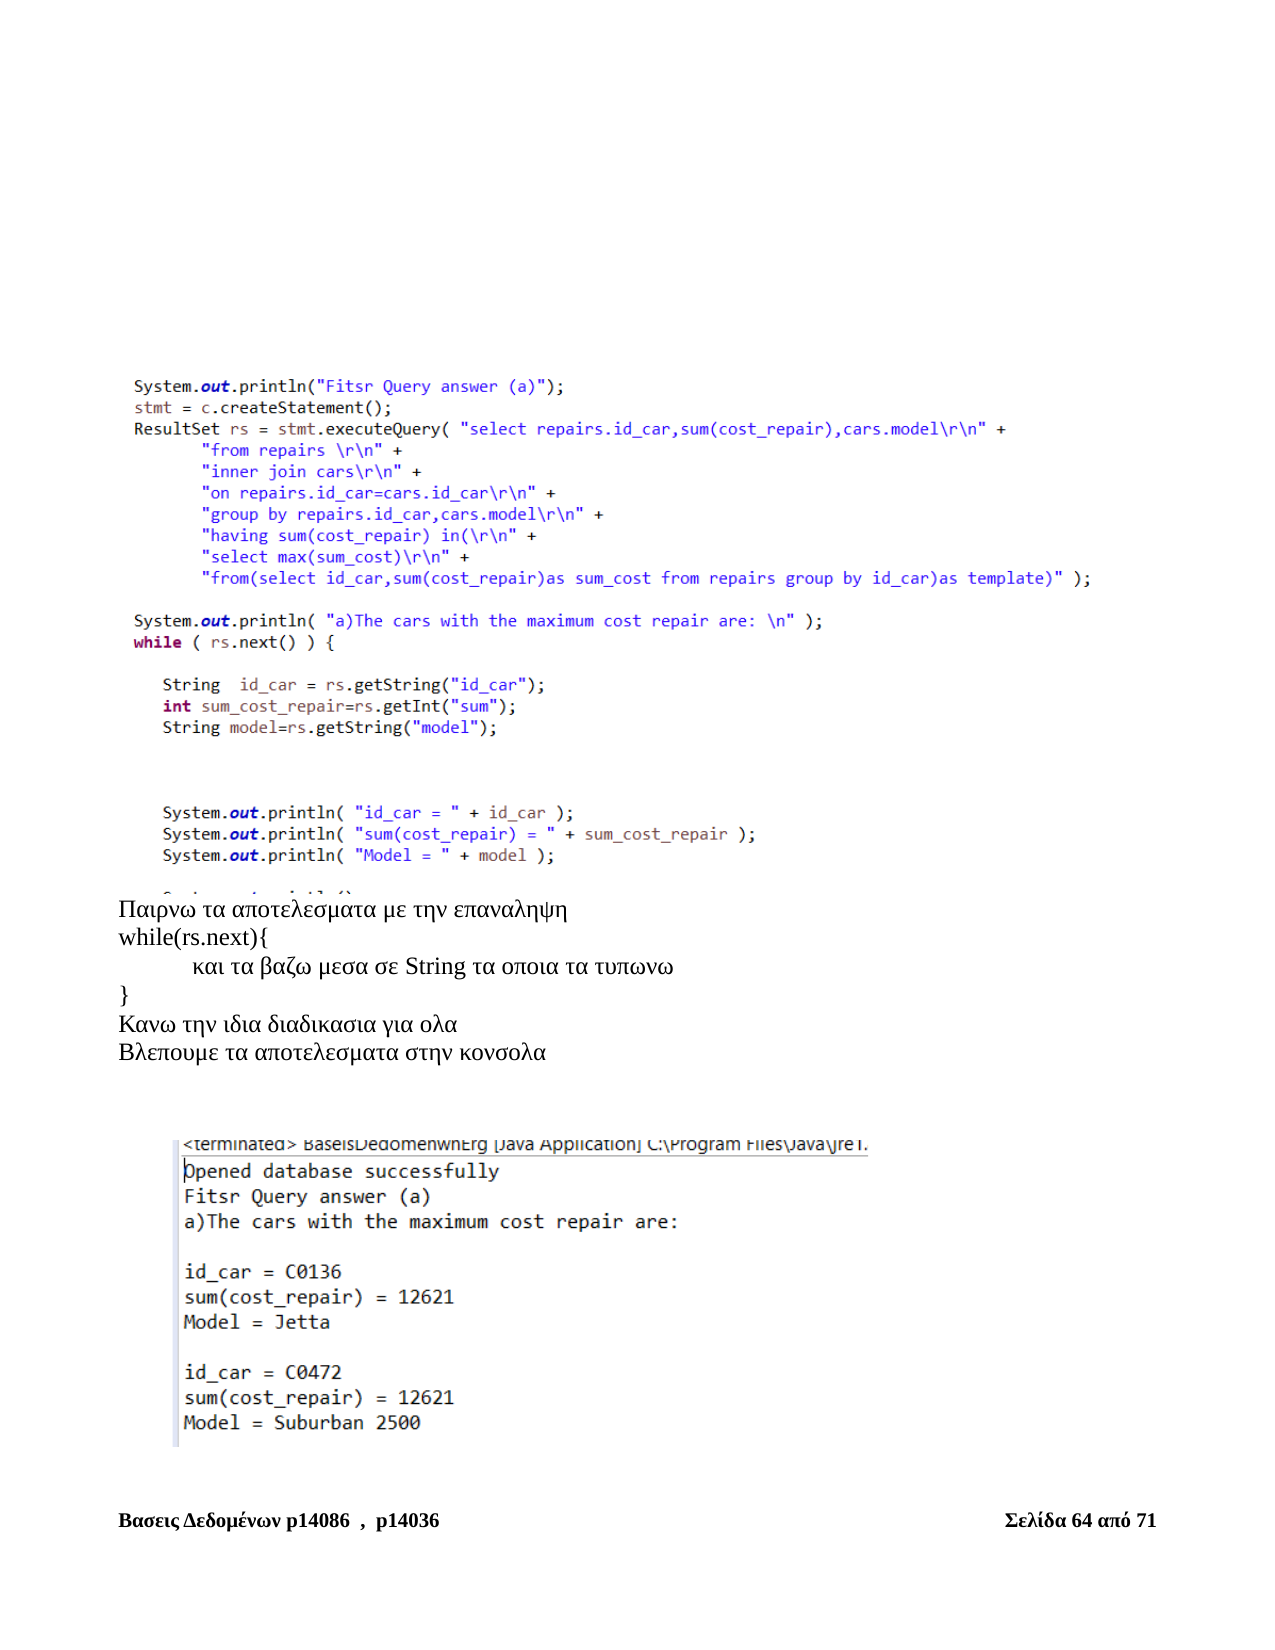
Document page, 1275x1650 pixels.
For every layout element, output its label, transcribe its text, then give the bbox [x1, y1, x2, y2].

text Βλεπουμε τα αποτελεσματα στην κονσολα [118, 1037, 1157, 1066]
text Παιρνω τα αποτελεσματα με την επαναληψη [118, 894, 1157, 922]
picture [159, 1140, 869, 1447]
text while(rs.next){ [118, 922, 1157, 951]
text } [118, 980, 1157, 1009]
text και τα βαζω μεσα σε String τα οποια τα τυπωνω [118, 951, 1157, 980]
text Κανω την ιδια διαδικασια για ολα [118, 1009, 1157, 1037]
picture [118, 377, 1157, 894]
